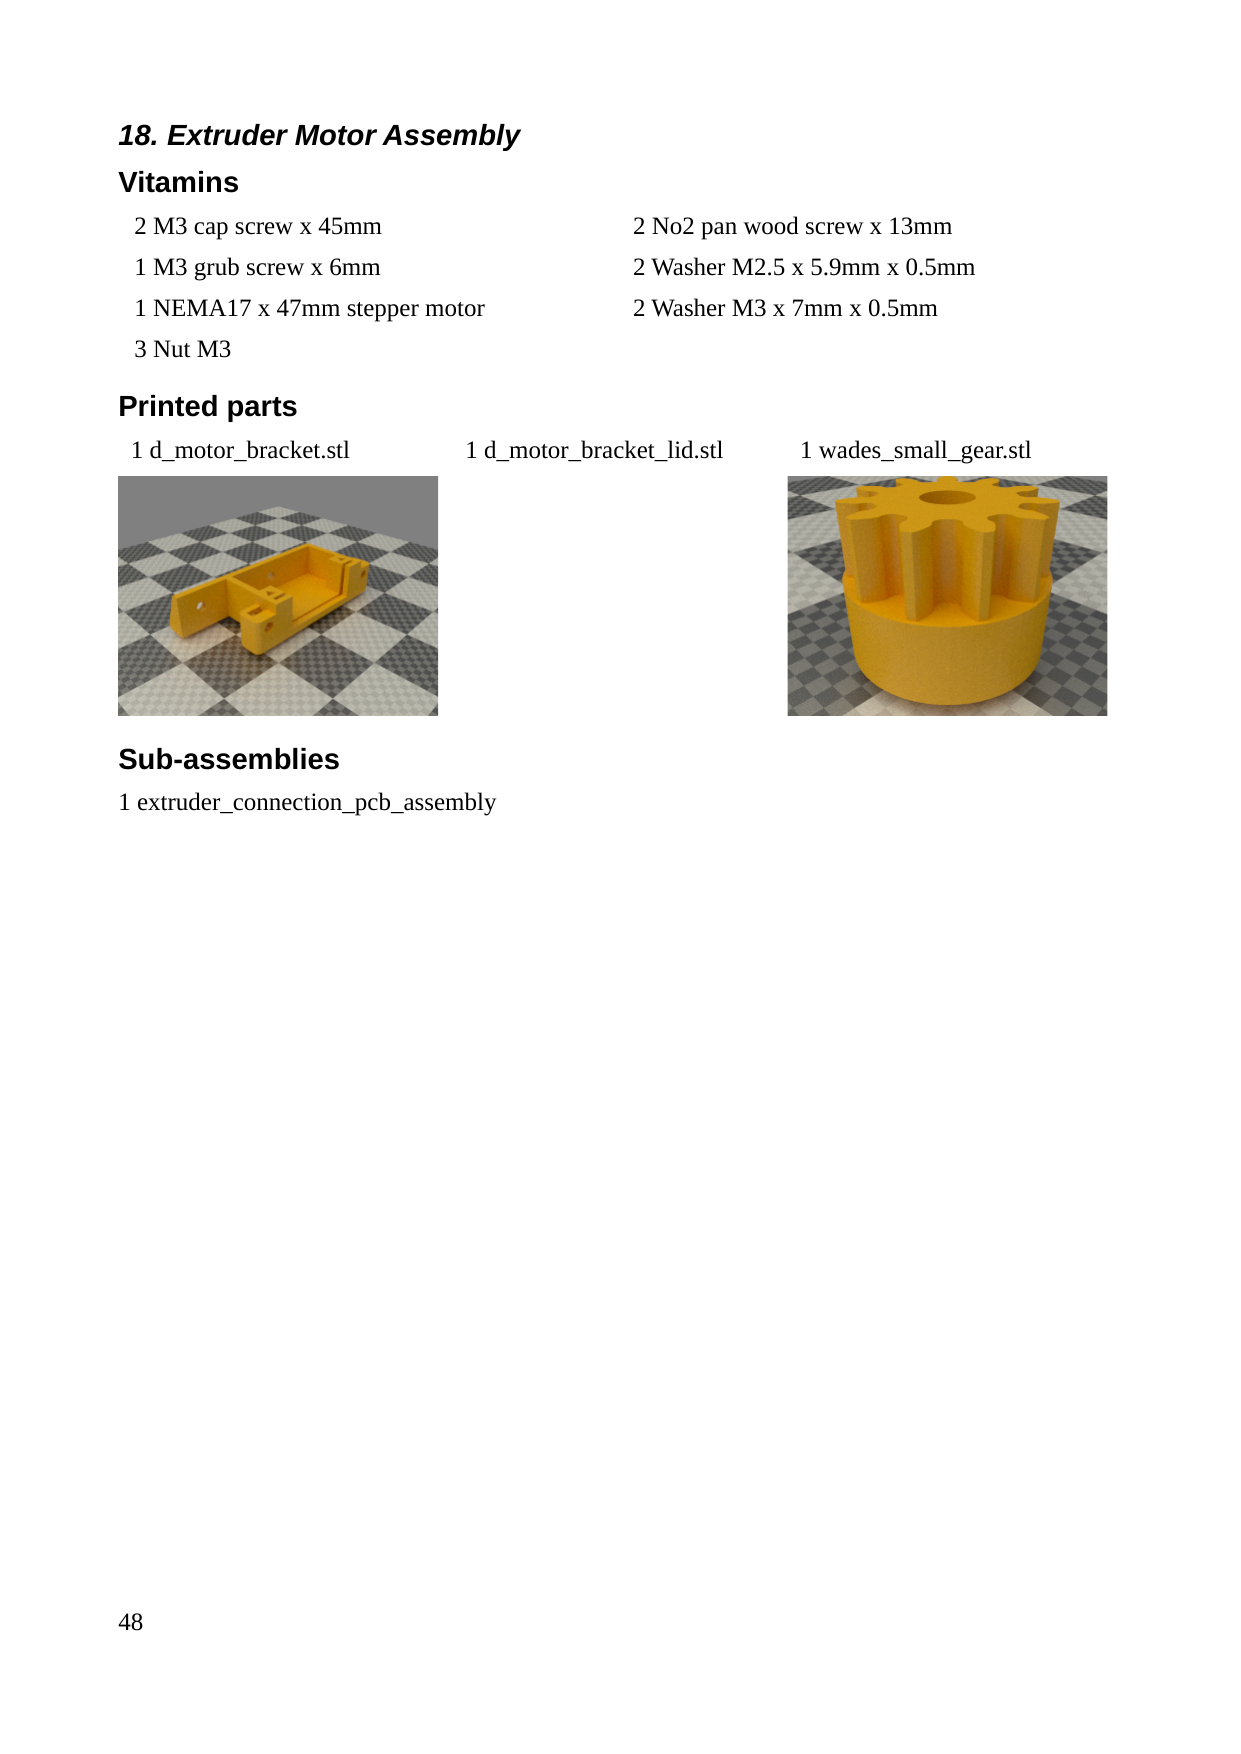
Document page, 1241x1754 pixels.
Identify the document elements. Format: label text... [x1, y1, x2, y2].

table_header 1 extruder_connection_pcb_assembly [118, 788, 502, 1108]
subtitle Sub-assemblies [118, 742, 1122, 776]
table_header 1 d_motor_bracket.stl [118, 435, 453, 728]
table_header 1 wades_small_gear.stl [788, 435, 1122, 728]
table_header [788, 788, 1122, 1108]
subtitle Printed parts [118, 389, 1122, 423]
table_header 2 M3 cap screw x 45mm 1 M3 grub screw x 6mm 1 NEMA17 x 47mm stepper motor 3 Nut M3 [122, 211, 620, 376]
subtitle Vitamins [118, 165, 1122, 199]
subtitle Extruder Motor Assembly [118, 118, 1122, 152]
table_header 2 No2 pan wood screw x 13mm 2 Washer M2.5 x 5.9mm x 0.5mm 2 Washer M3 x 7mm x 0.5mm [620, 211, 1122, 376]
table_header [502, 788, 787, 1108]
picture [787, 476, 1108, 716]
picture [118, 476, 439, 716]
table_header 1 d_motor_bracket_lid.stl [453, 435, 787, 728]
